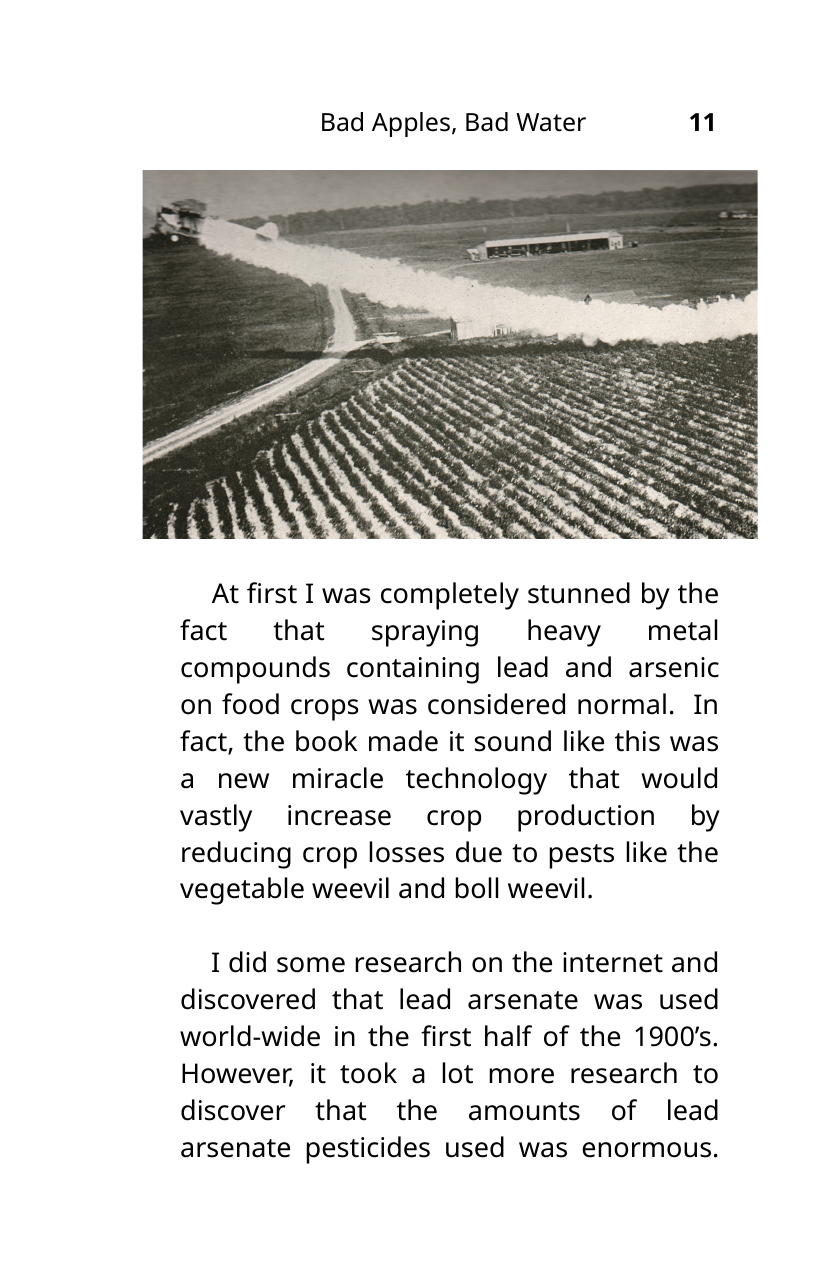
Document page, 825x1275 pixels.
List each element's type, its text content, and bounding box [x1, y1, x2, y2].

text I did some research on the internet and discovered that lead arsenate was used world-wide in the first half of the 1900’s. However, it took a lot more research to discover that the amounts of lead arsenate pesticides used was enormous. [180, 944, 720, 1165]
text At first I was completely stunned by the fact that spraying heavy metal compounds containing lead and arsenic on food crops was considered normal. In fact, the book made it sound like this was a new miracle technology that would vastly increase crop production by reducing crop losses due to pests like the vegetable weevil and boll weevil. [180, 575, 720, 907]
picture [142, 170, 758, 539]
